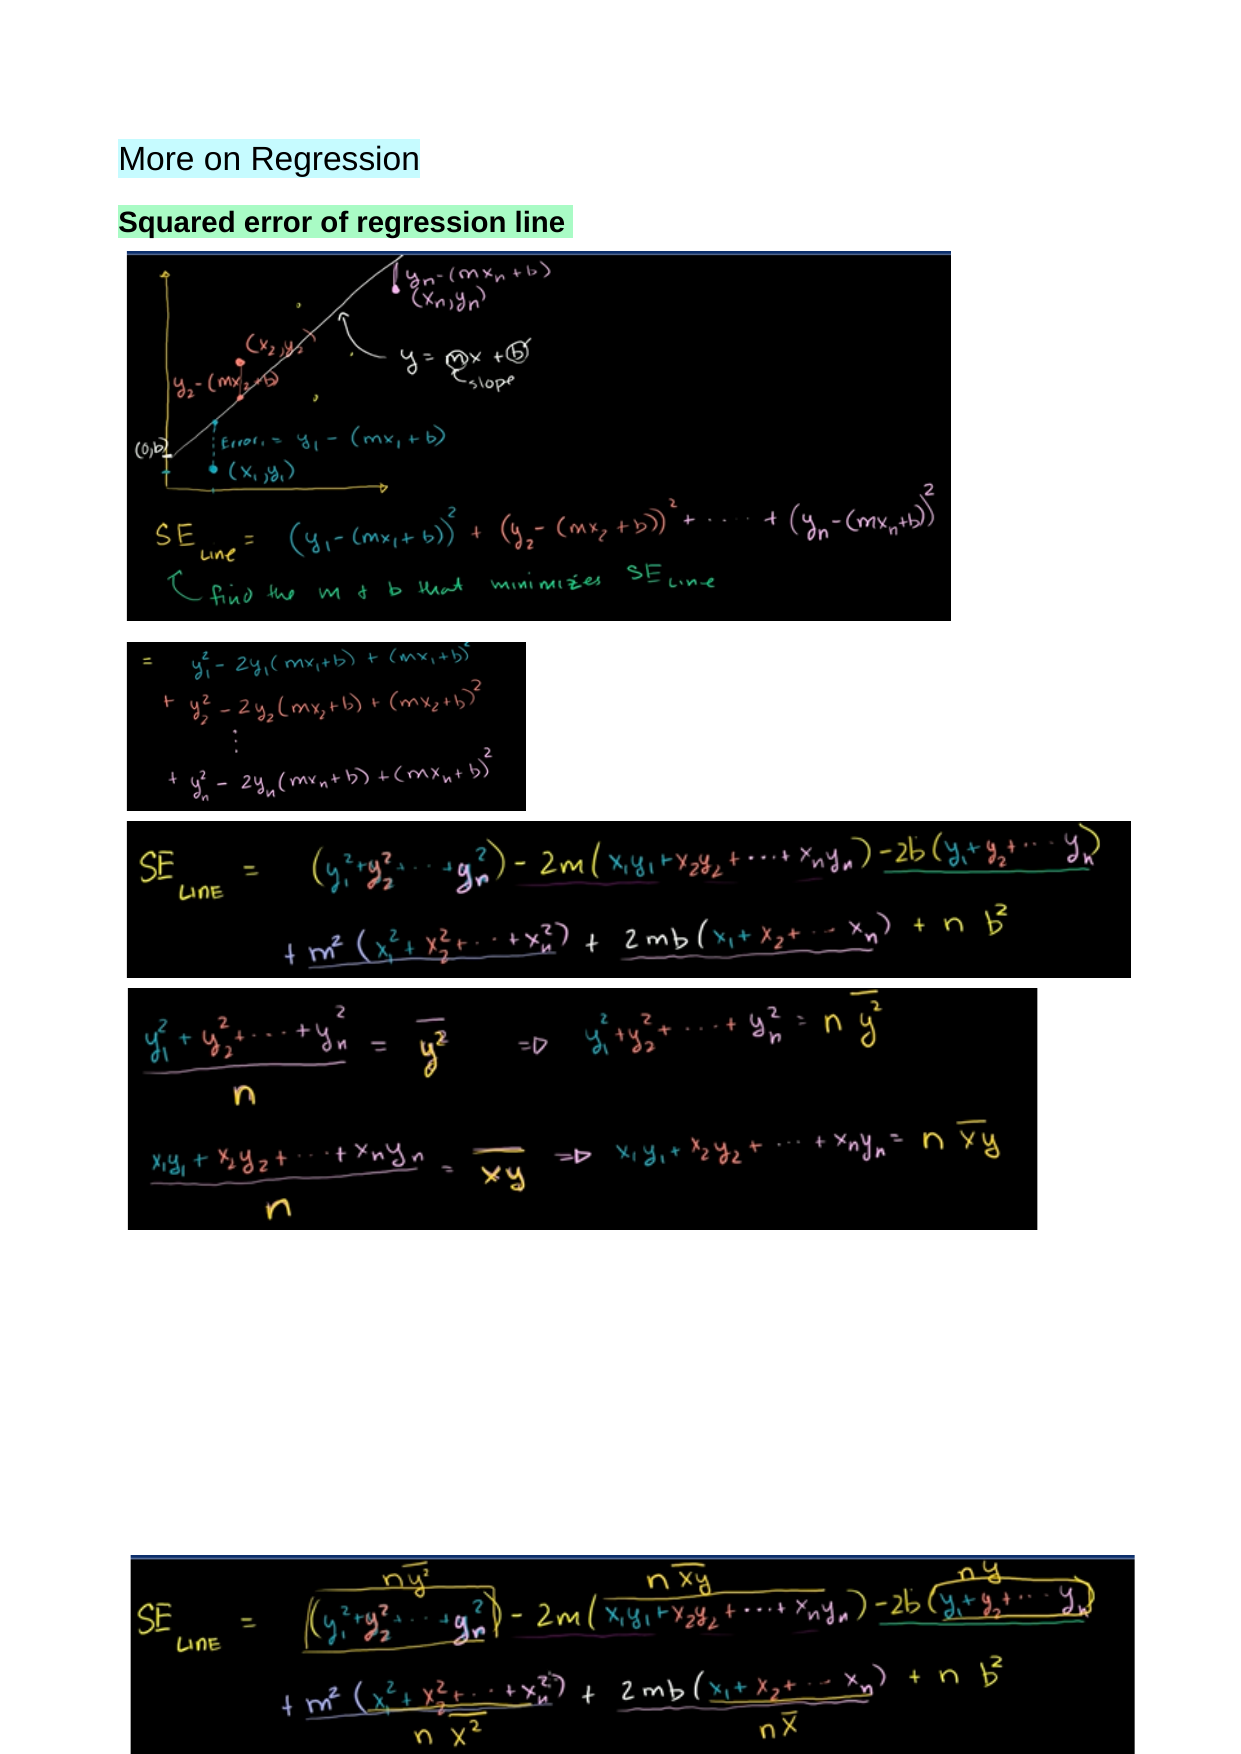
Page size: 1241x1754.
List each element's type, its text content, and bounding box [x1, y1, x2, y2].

picture [127, 988, 1038, 1230]
subtitle Squared error of regression line [573, 205, 1122, 238]
picture [130, 1555, 1135, 1754]
picture [126, 821, 1131, 978]
subtitle More on Regression [420, 139, 1122, 178]
picture [126, 642, 526, 811]
picture [126, 251, 951, 621]
